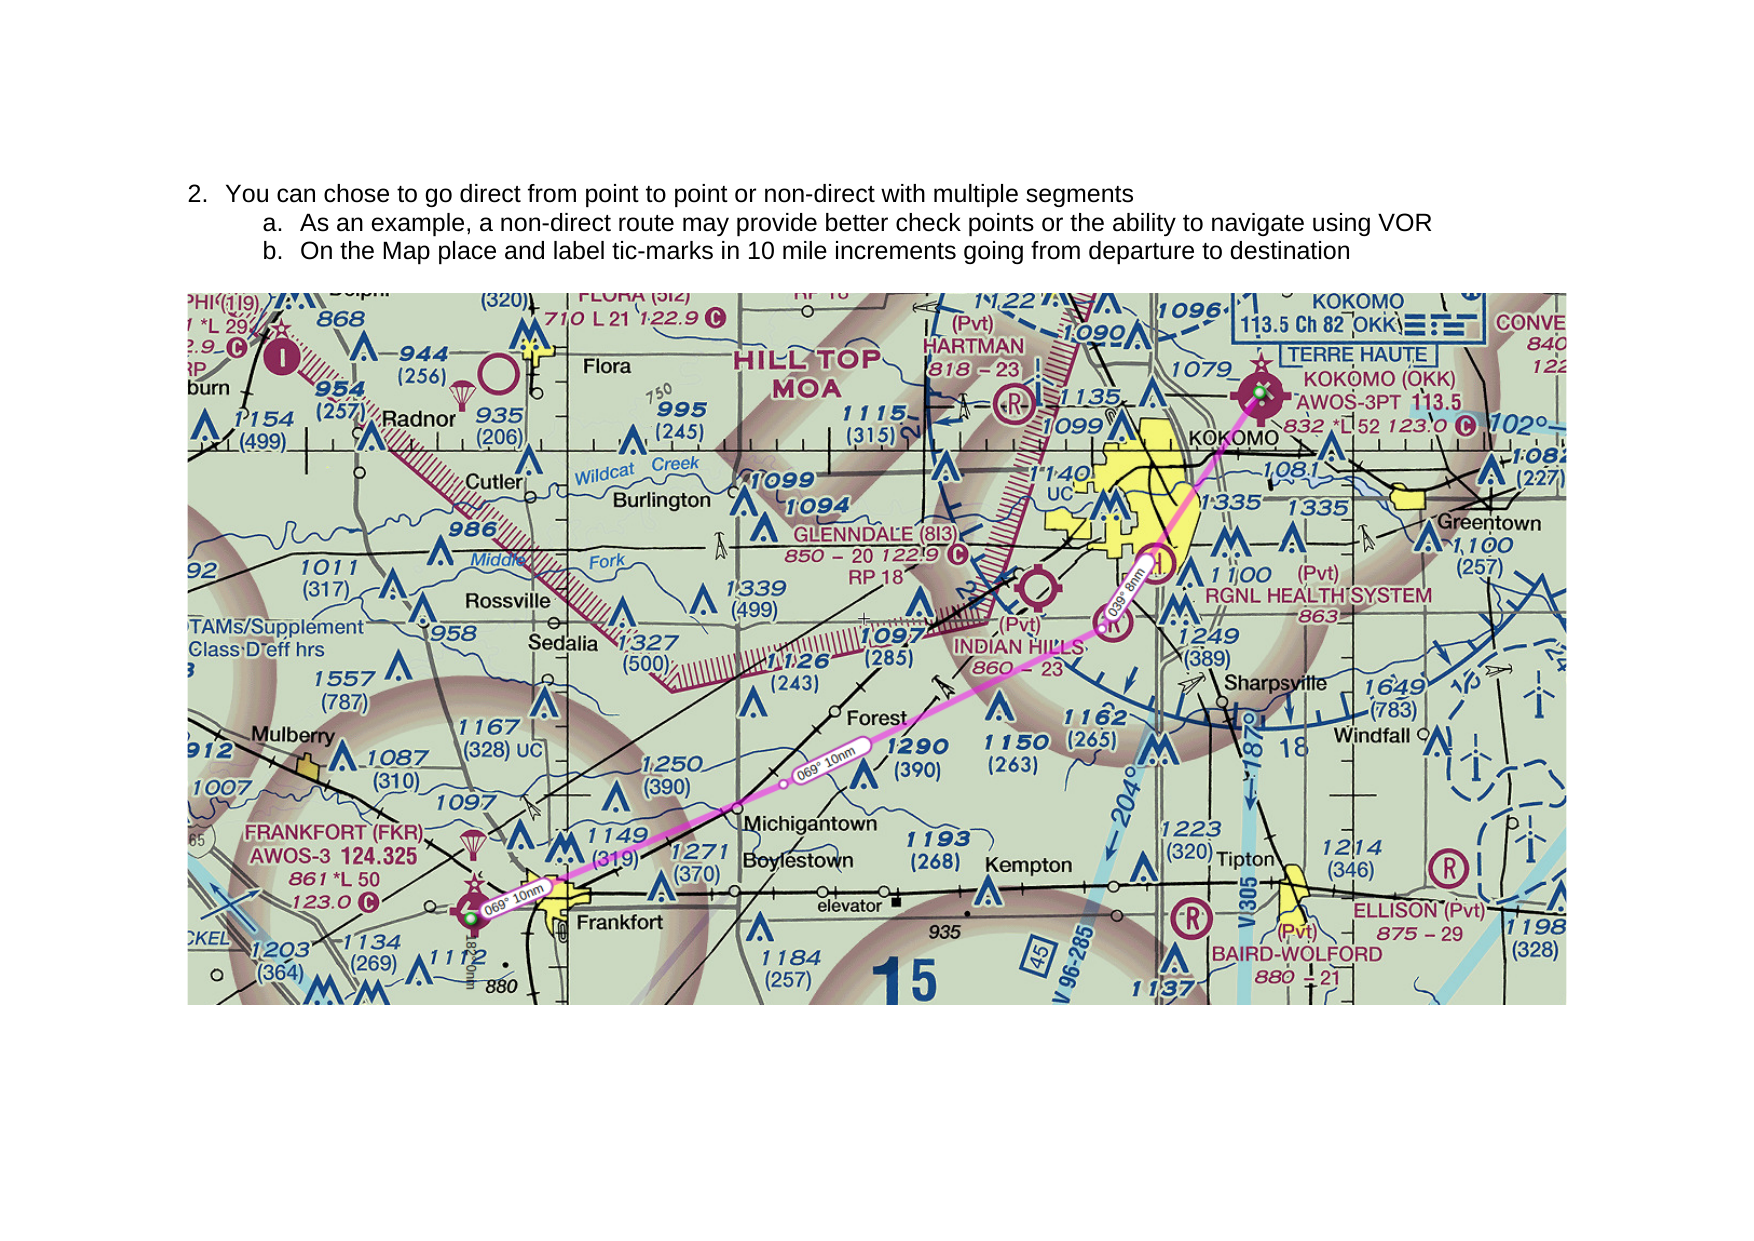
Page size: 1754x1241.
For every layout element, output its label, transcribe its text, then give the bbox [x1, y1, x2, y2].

picture [187, 293, 1567, 1005]
list As an example, a non-direct route may provide better check points or the ability to navigate using VOR [262, 207, 1604, 236]
list On the Map place and label tic-marks in 10 mile increments going from departure to destination [262, 236, 1604, 265]
list You can chose to go direct from point to point or non-direct with multiple segments [187, 179, 1604, 207]
